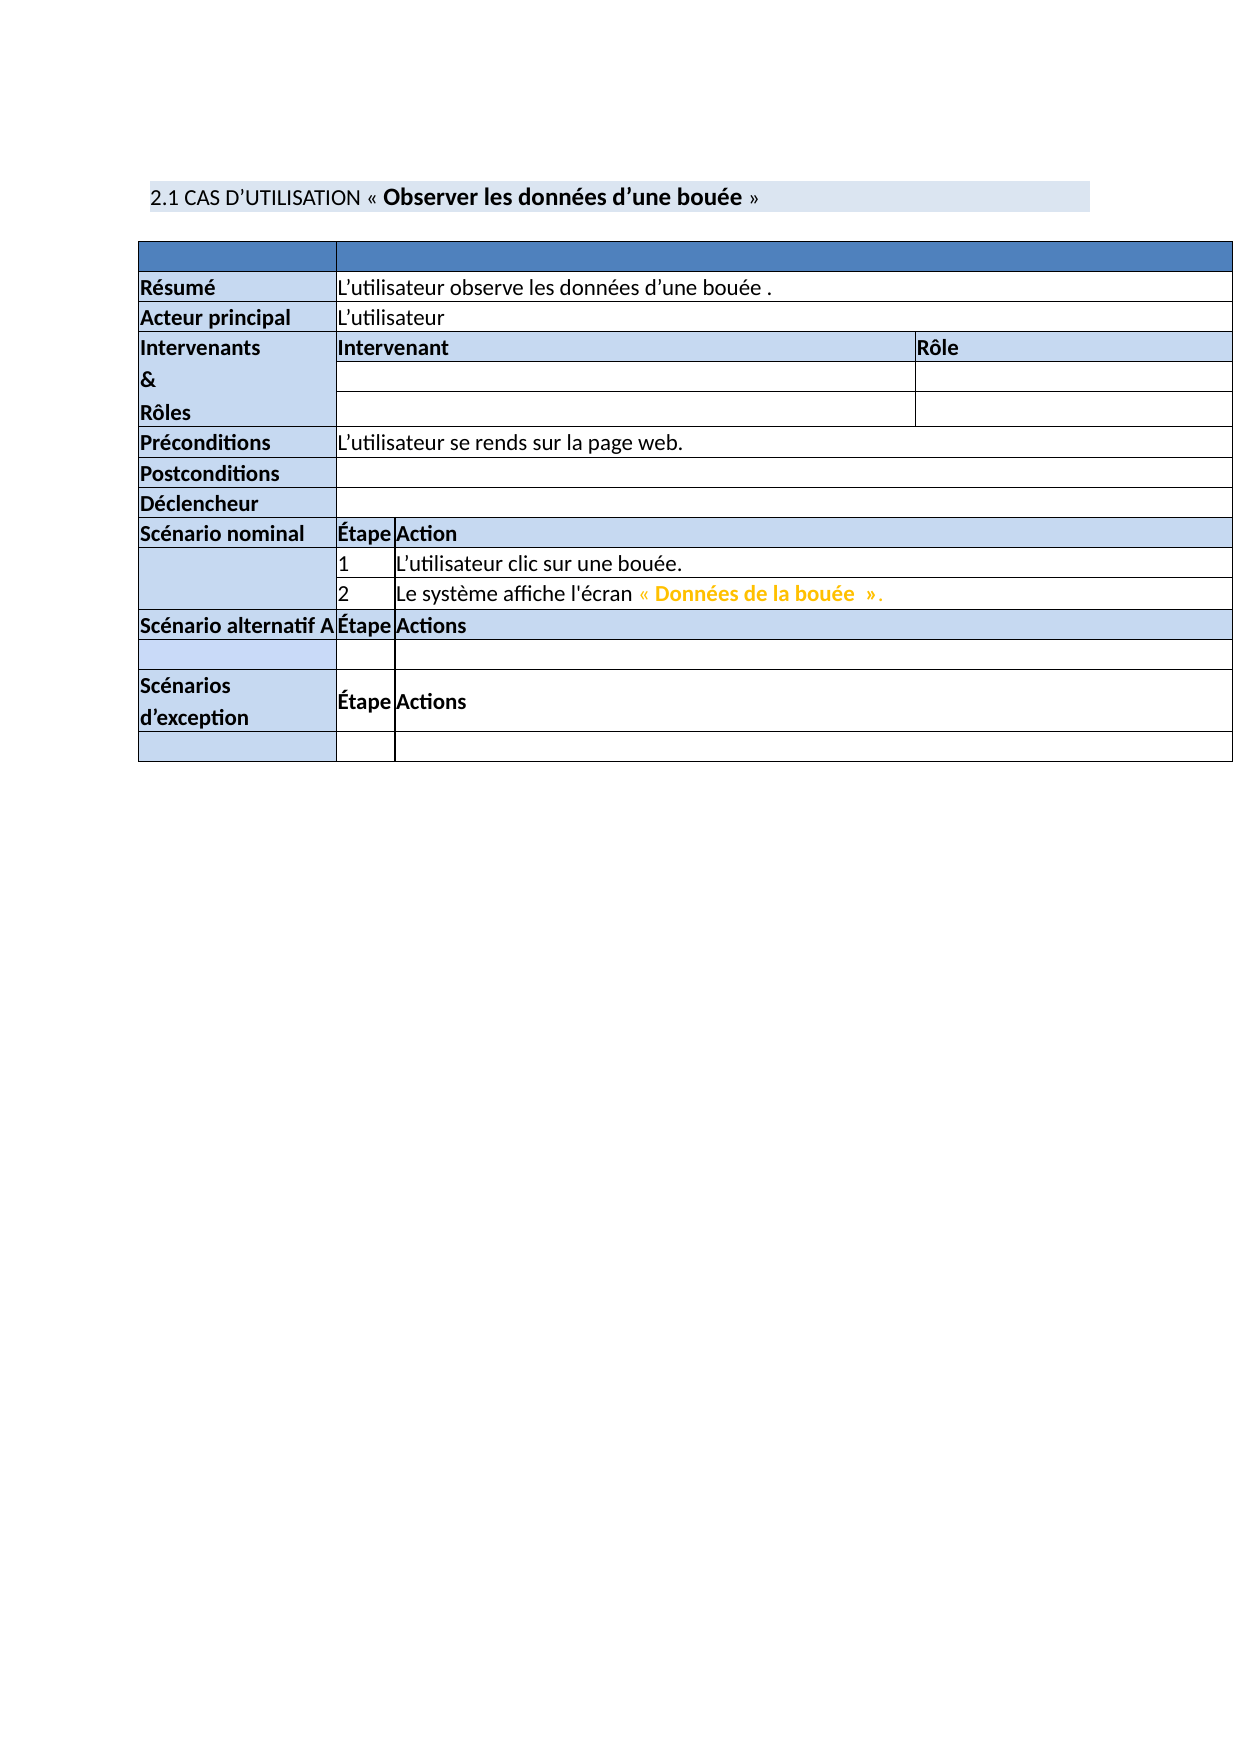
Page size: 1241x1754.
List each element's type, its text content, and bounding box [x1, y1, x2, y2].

table_cell L’utilisateur [337, 302, 1232, 331]
table_cell Actions [396, 670, 1232, 731]
table_header [139, 242, 336, 271]
table_cell [337, 362, 915, 391]
table_cell [337, 488, 1232, 517]
table_cell Étape [337, 518, 394, 547]
table_cell [396, 640, 1232, 669]
table_cell Scénarios d’exception [139, 670, 336, 731]
table_cell Scénario nominal [139, 518, 336, 547]
table_cell Postconditions [139, 458, 336, 487]
subtitle 2.1 CAS D’UTILISATION « Observer les données d’une bouée » [150, 181, 1090, 212]
table_cell [337, 640, 394, 669]
table_cell Préconditions [139, 427, 336, 457]
table_cell 1 [337, 548, 394, 577]
table_cell [916, 362, 1232, 391]
table_cell Scénario alternatif A [139, 610, 336, 639]
table_cell [916, 392, 1232, 426]
table_cell Intervenant [337, 332, 915, 361]
table_cell [139, 548, 336, 609]
table_cell Actions [396, 610, 1232, 639]
table_cell Action [396, 518, 1232, 547]
table_cell 2 [337, 578, 394, 609]
table_header [337, 242, 1232, 271]
table_cell [139, 732, 336, 761]
table_cell Acteur principal [139, 302, 336, 331]
table_cell Déclencheur [139, 488, 336, 517]
table_cell Rôle [916, 332, 1232, 361]
table_cell L’utilisateur observe les données d’une bouée . [337, 272, 1232, 301]
table_cell Résumé [139, 272, 336, 301]
table_cell [337, 392, 915, 426]
table_cell Le système affiche l'écran « Données de la bouée ». [396, 578, 1232, 609]
table_cell Étape [337, 610, 394, 639]
table_cell [337, 732, 394, 761]
table_cell Intervenants & Rôles [139, 332, 336, 426]
table_cell [139, 640, 336, 669]
table_cell Étape [337, 670, 394, 731]
table_cell [337, 458, 1232, 487]
table_cell [396, 732, 1232, 761]
table_cell L’utilisateur se rends sur la page web. [337, 427, 1232, 457]
table_cell L’utilisateur clic sur une bouée. [396, 548, 1232, 577]
